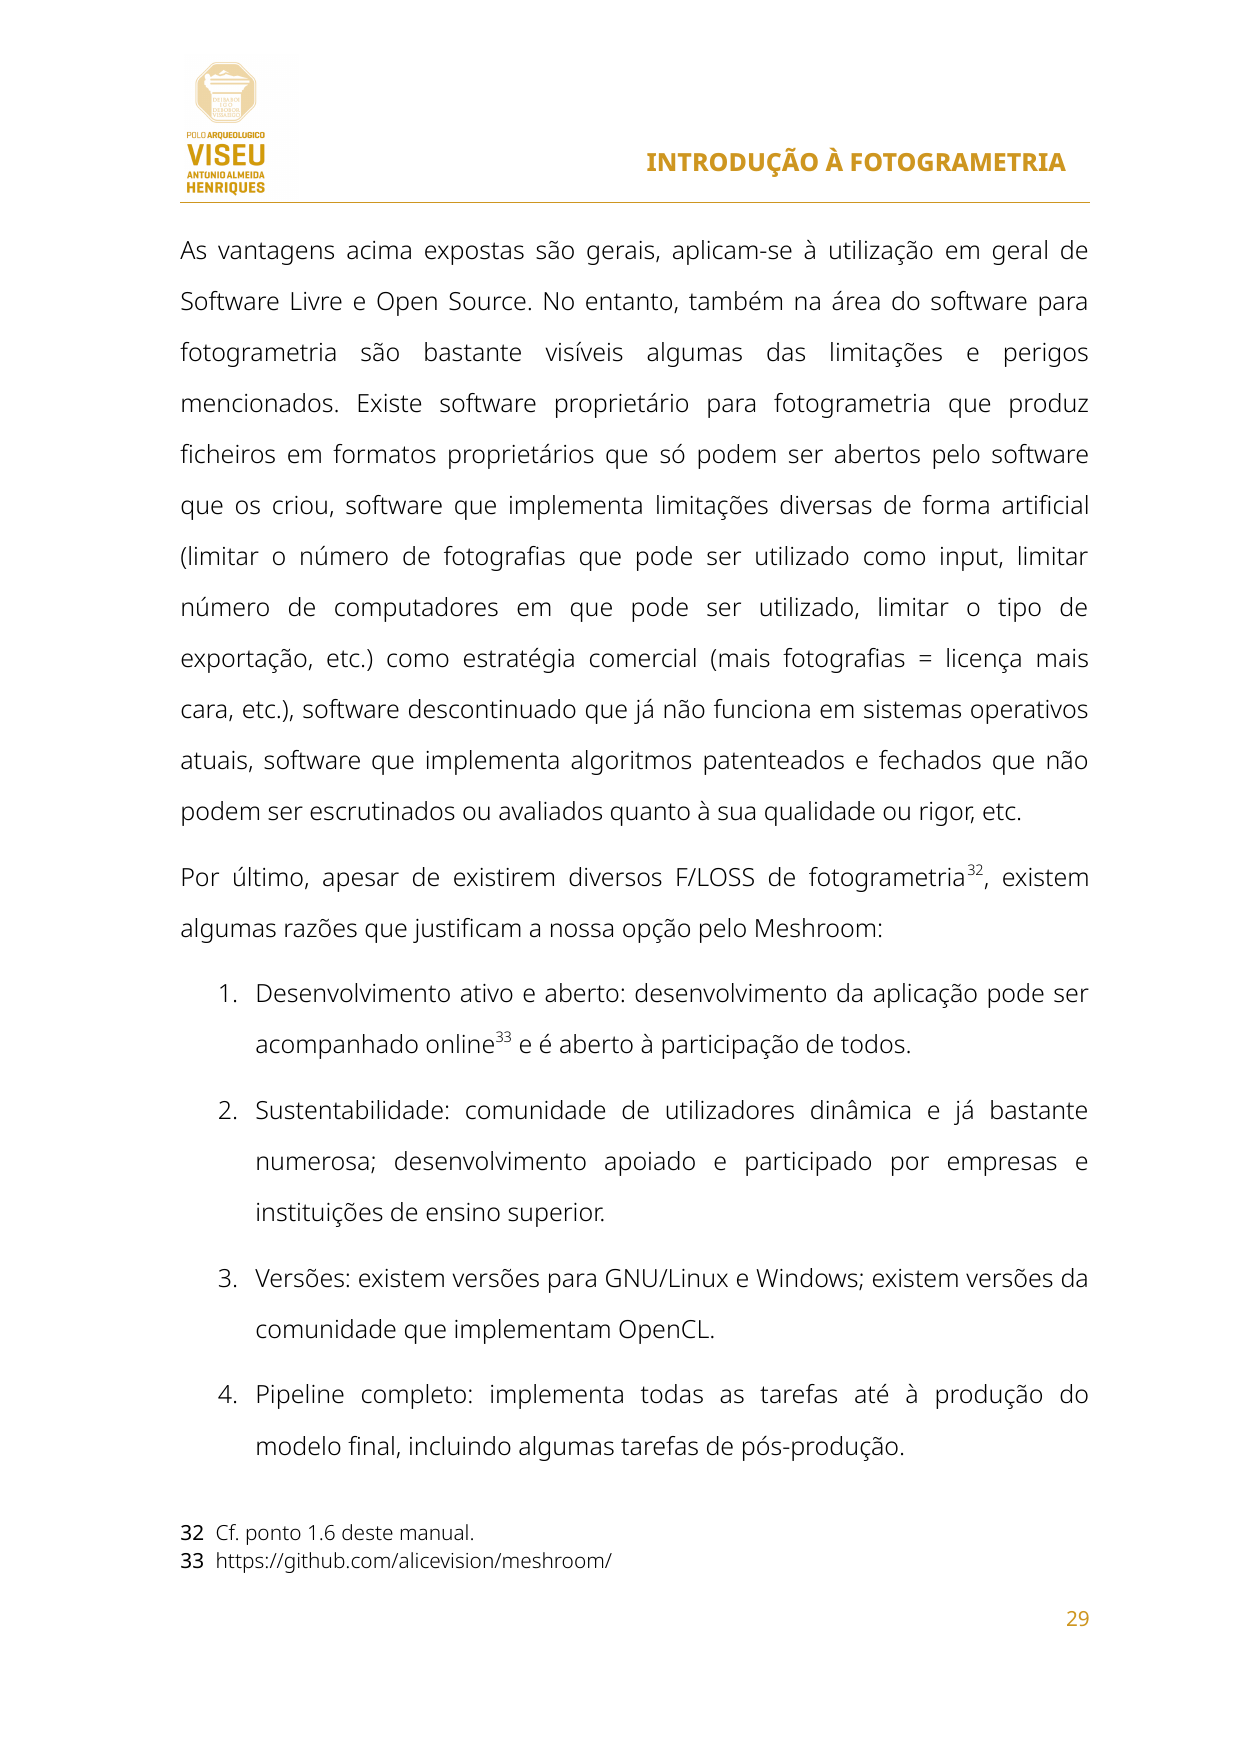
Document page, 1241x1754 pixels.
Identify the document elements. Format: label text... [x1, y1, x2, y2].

list https://github.com/alicevision/meshroom/ [180, 1547, 1090, 1575]
list Desenvolvimento ativo e aberto: desenvolvimento da aplicação pode ser acompanhado online e é aberto à participação de todos. [218, 976, 1090, 1061]
text As vantagens acima expostas são gerais, aplicam-se à utilização em geral de Software Livre e Open Source. No entanto, também na área do software para fotogrametria são bastante visíveis algumas das limitações e perigos mencionados. Existe software proprietário para fotogrametria que produz ficheiros em formatos proprietários que só podem ser abertos pelo software que os criou, software que implementa limitações diversas de forma artificial (limitar o número de fotografias que pode ser utilizado como input, limitar número de computadores em que pode ser utilizado, limitar o tipo de exportação, etc.) como estratégia comercial (mais fotografias = licença mais cara, etc.), software descontinuado que já não funciona em sistemas operativos atuais, software que implementa algoritmos patenteados e fechados que não podem ser escrutinados ou avaliados quanto à sua qualidade ou rigor, etc. [180, 232, 1090, 828]
list Pipeline completo: implementa todas as tarefas até à produção do modelo final, incluindo algumas tarefas de pós-produção. [218, 1377, 1090, 1462]
list Versões: existem versões para GNU/Linux e Windows; existem versões da comunidade que implementam OpenCL. [218, 1261, 1090, 1346]
text Por último, apesar de existirem diversos F/LOSS de fotogrametria, existem algumas razões que justificam a nossa opção pelo Meshroom: [180, 859, 1090, 944]
picture [184, 54, 300, 202]
text Cf. ponto 1.6 deste manual. [180, 1518, 1090, 1547]
list Sustentabilidade: comunidade de utilizadores dinâmica e já bastante numerosa; desenvolvimento apoiado e participado por empresas e instituições de ensino superior. [218, 1093, 1090, 1229]
